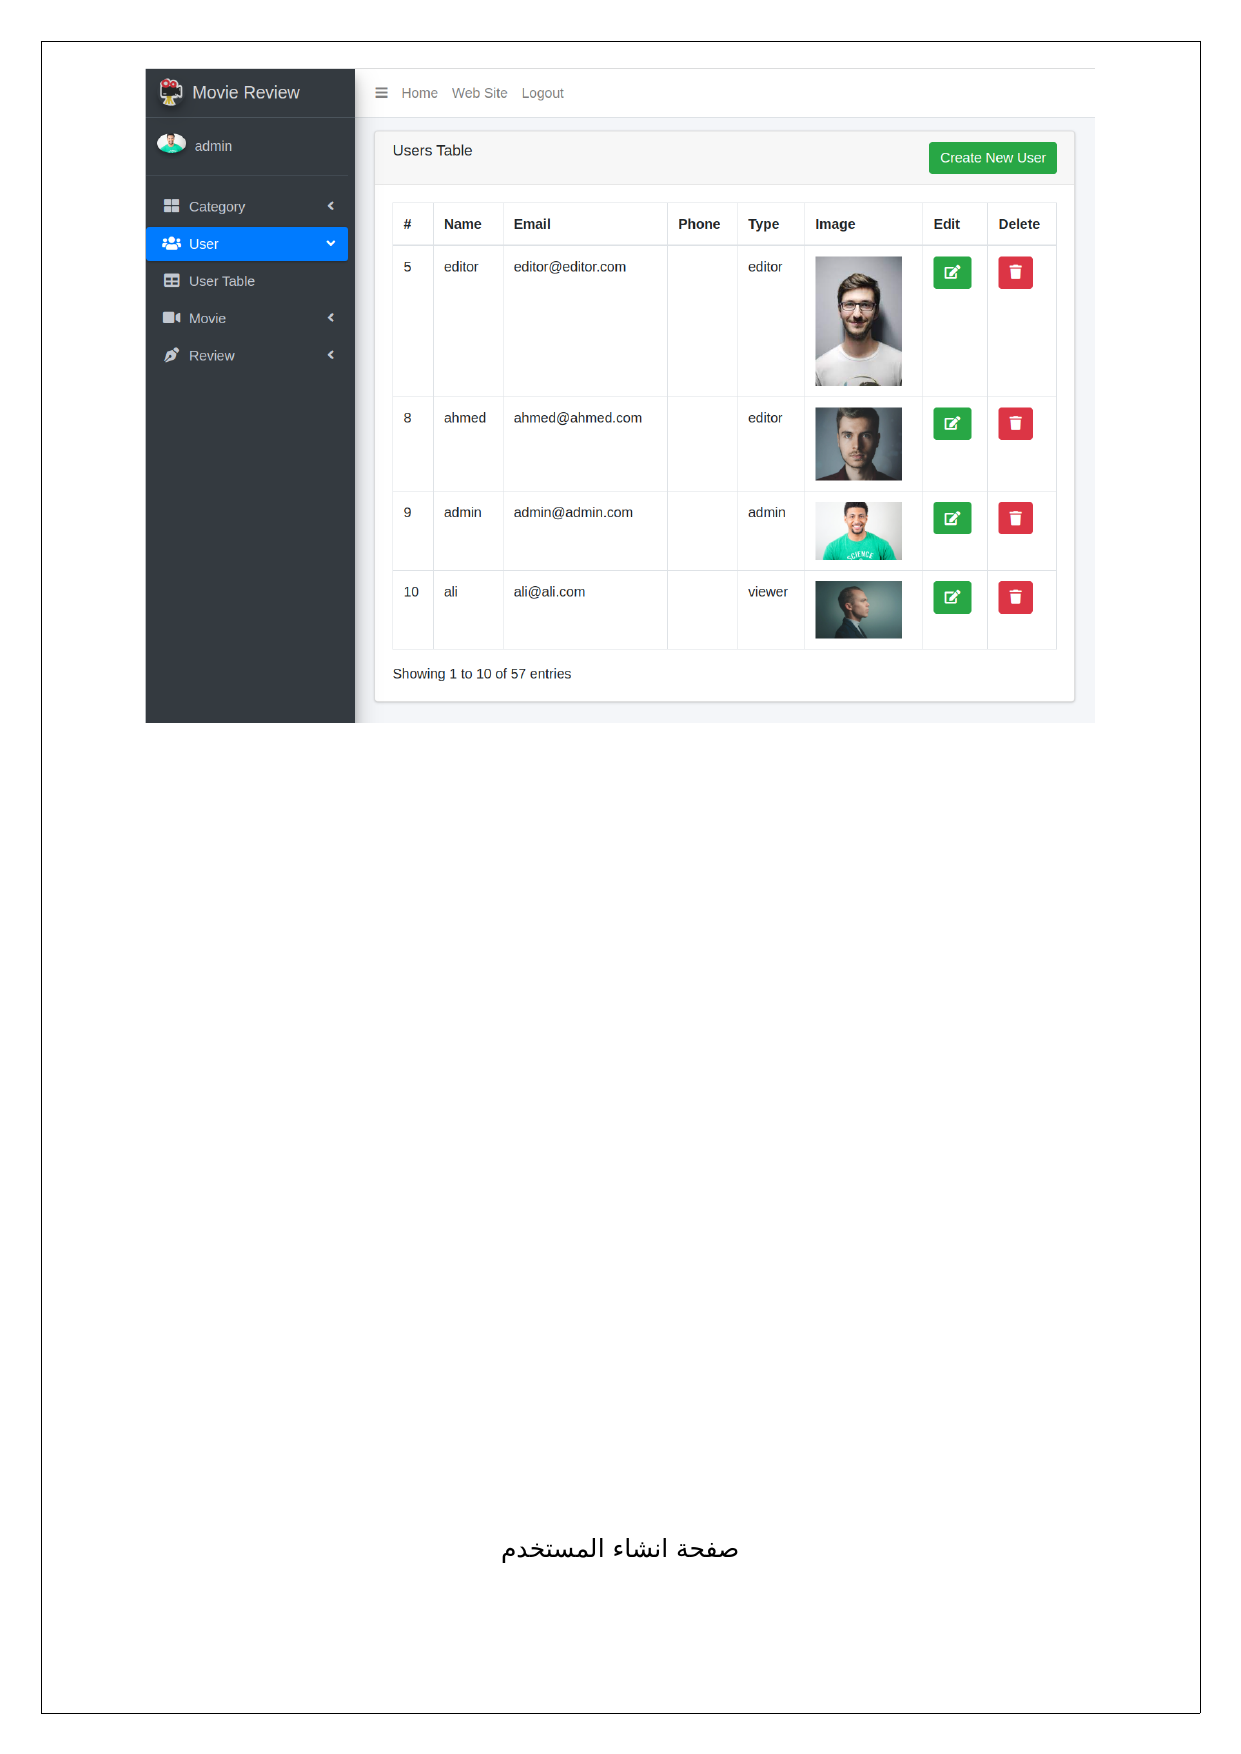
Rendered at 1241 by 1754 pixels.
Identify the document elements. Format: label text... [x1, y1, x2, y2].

text صفحة انشاء المستخدم [68, 1534, 1173, 1563]
picture [145, 67, 1095, 723]
